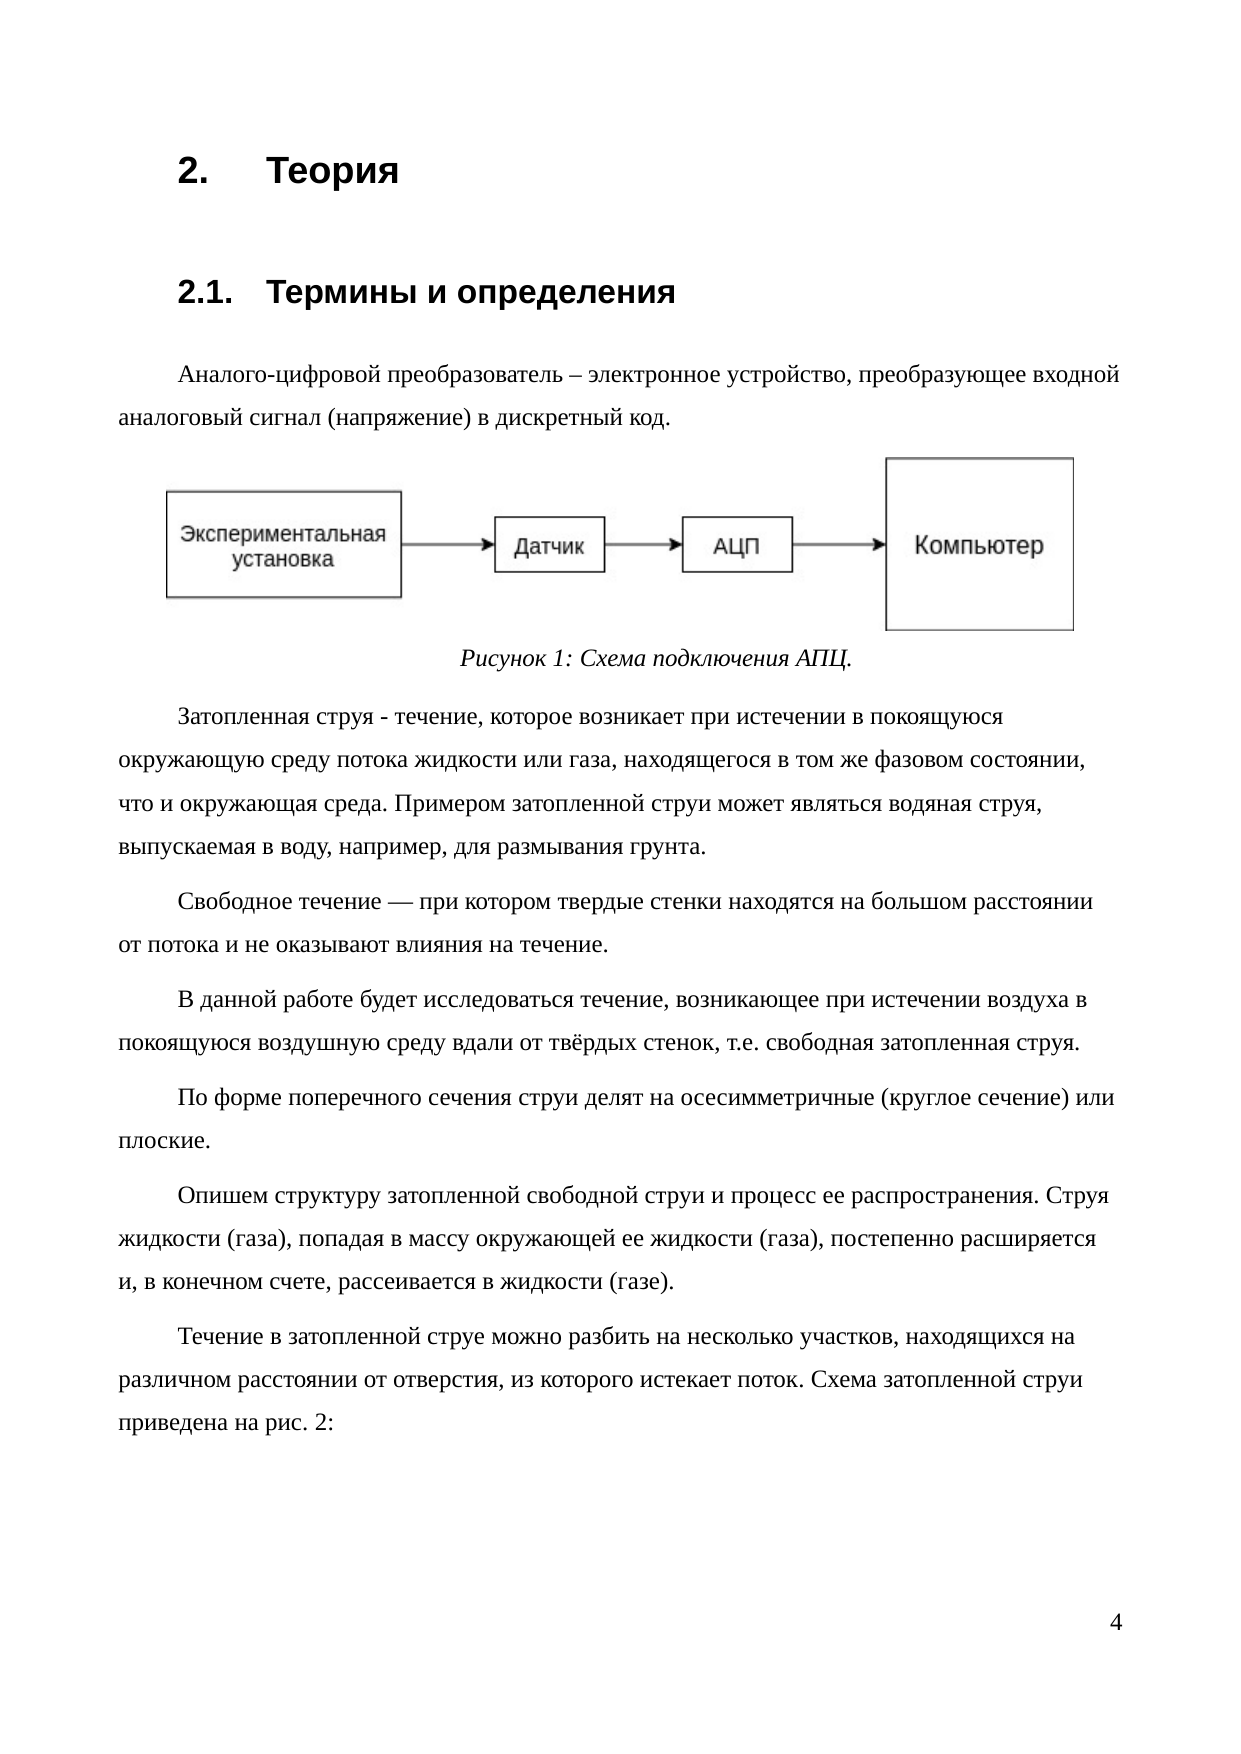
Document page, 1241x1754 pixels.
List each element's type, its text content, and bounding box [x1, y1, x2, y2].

picture [166, 457, 1074, 631]
text Затопленная струя - течение, которое возникает при истечении в покоящуюся окружающую среду потока жидкости или газа, находящегося в том же фазовом состоянии, что и окружающая среда. Примером затопленной струи может являться водяная струя, выпускаемая в воду, например, для размывания грунта. [118, 701, 1122, 859]
text В данной работе будет исследоваться течение, возникающее при истечении воздуха в покоящуюся воздушную среду вдали от твёрдых стенок, т.е. свободная затопленная струя. [118, 984, 1122, 1056]
subtitle Теория [118, 148, 1122, 191]
text Течение в затопленной струе можно разбить на несколько участков, находящихся на различном расстоянии от отверстия, из которого истекает поток. Схема затопленной струи приведена на рис. 2: [118, 1321, 1122, 1436]
text Аналого-цифровой преобразователь – электронное устройство, преобразующее входной аналоговый сигнал (напряжение) в дискретный код. [118, 359, 1122, 431]
text Свободное течение — при котором твердые стенки находятся на большом расстоянии от потока и не оказывают влияния на течение. [118, 886, 1122, 958]
list Рисунок 1: Схема подключения АПЦ. [156, 643, 1122, 672]
text По форме поперечного сечения струи делят на осесимметричные (круглое сечение) или плоские. [118, 1082, 1122, 1154]
subtitle Термины и определения [118, 272, 1122, 311]
text Опишем структуру затопленной свободной струи и процесс ее распространения. Струя жидкости (газа), попадая в массу окружающей ее жидкости (газа), постепенно расширяется и, в конечном счете, рассеивается в жидкости (газе). [118, 1180, 1122, 1295]
